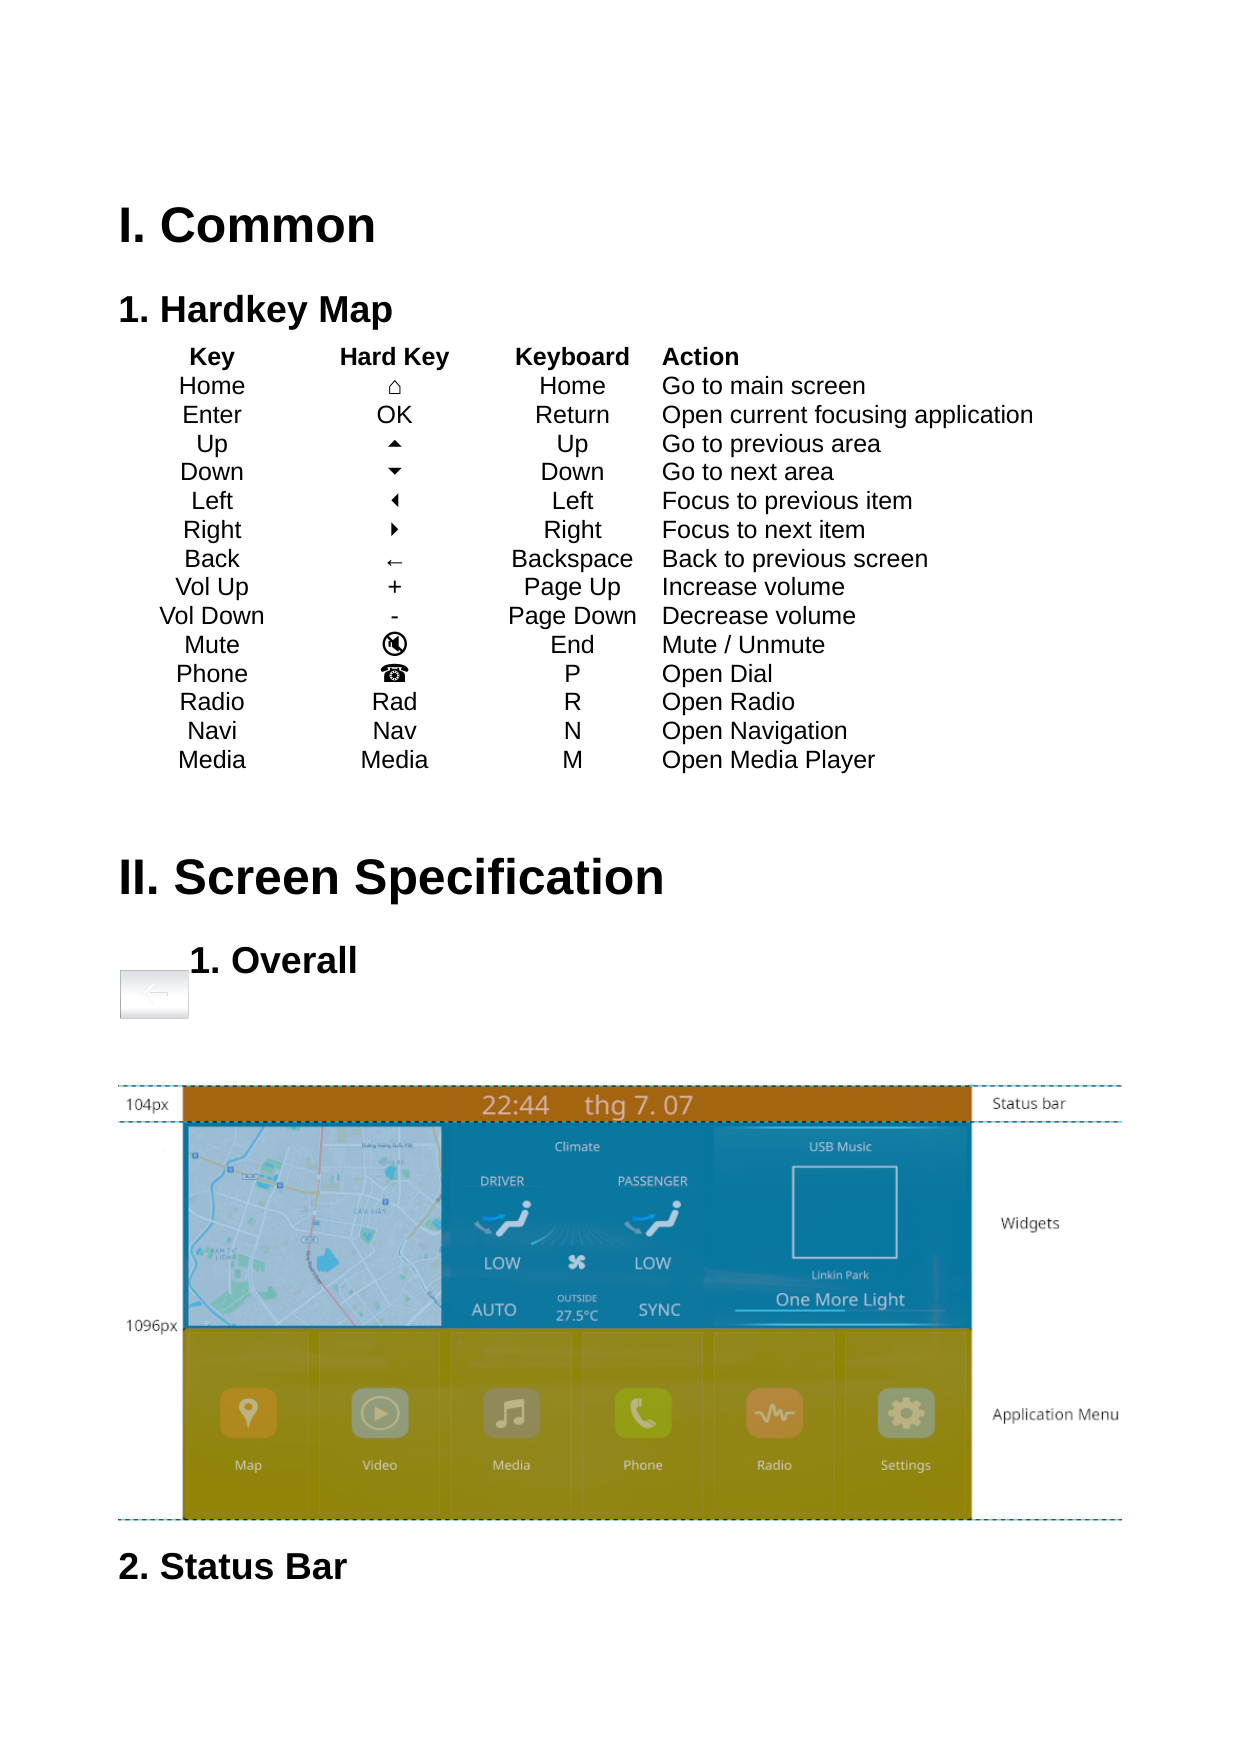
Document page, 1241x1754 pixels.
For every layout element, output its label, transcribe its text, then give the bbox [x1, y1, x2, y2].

table_cell Mute [118, 630, 306, 659]
picture [118, 1070, 1123, 1545]
table_cell + [306, 573, 483, 601]
table_cell Right [483, 515, 662, 544]
table_cell 🔇 [306, 630, 483, 659]
table_header Key [118, 343, 306, 371]
table_cell Backspace [483, 544, 662, 572]
table_cell Open Media Player [662, 745, 1122, 774]
table_cell Open Dial [662, 659, 1122, 687]
table_cell Left [118, 486, 306, 515]
table_cell OK [306, 400, 483, 429]
table_cell Go to previous area [662, 429, 1122, 457]
table_cell R [483, 688, 662, 716]
subtitle 1. Hardkey Map [118, 287, 1122, 330]
table_cell Decrease volume [662, 601, 1122, 630]
table_cell Go to main screen [662, 371, 1122, 400]
table_cell Open Radio [662, 688, 1122, 716]
table_cell Up [118, 429, 306, 457]
table_header Action [662, 343, 1122, 371]
table_cell M [483, 745, 662, 774]
table_header Keyboard [483, 343, 662, 371]
table_cell Media [306, 745, 483, 774]
table_cell Navi [118, 716, 306, 745]
table_cell Focus to previous item [662, 486, 1122, 515]
table_cell ← [306, 544, 483, 572]
table_cell Focus to next item [662, 515, 1122, 544]
table_cell - [306, 601, 483, 630]
table_cell Go to next area [662, 458, 1122, 486]
subtitle I. Common [118, 196, 1122, 253]
table_cell Nav [306, 716, 483, 745]
subtitle 2. Status Bar [118, 1545, 1122, 1588]
table_cell ⏶ [306, 429, 483, 457]
table_cell Left [483, 486, 662, 515]
table_cell N [483, 716, 662, 745]
subtitle 1. Overall [118, 938, 1122, 982]
table_cell Open Navigation [662, 716, 1122, 745]
table_cell Return [483, 400, 662, 429]
table_cell Down [118, 458, 306, 486]
subtitle II. Screen Specification [118, 848, 1122, 905]
table_cell Down [483, 458, 662, 486]
picture [118, 968, 190, 1020]
table_cell Rad [306, 688, 483, 716]
table_cell Page Down [483, 601, 662, 630]
table_cell Open current focusing application [662, 400, 1122, 429]
table_cell Increase volume [662, 573, 1122, 601]
table_cell Vol Down [118, 601, 306, 630]
table_cell Back [118, 544, 306, 572]
table_cell Vol Up [118, 573, 306, 601]
table_cell ☎ [306, 659, 483, 687]
table_cell ⏴ [306, 486, 483, 515]
table_cell P [483, 659, 662, 687]
table_cell Phone [118, 659, 306, 687]
table_cell End [483, 630, 662, 659]
table_header Hard Key [306, 343, 483, 371]
table_cell Radio [118, 688, 306, 716]
table_cell Right [118, 515, 306, 544]
table_cell Enter [118, 400, 306, 429]
table_cell ⏵ [306, 515, 483, 544]
table_cell Home [483, 371, 662, 400]
table_cell Back to previous screen [662, 544, 1122, 572]
table_cell Up [483, 429, 662, 457]
table_cell Home [118, 371, 306, 400]
table_cell ⌂ [306, 371, 483, 400]
table_cell Page Up [483, 573, 662, 601]
table_cell Mute / Unmute [662, 630, 1122, 659]
table_cell ⏷ [306, 458, 483, 486]
table_cell Media [118, 745, 306, 774]
